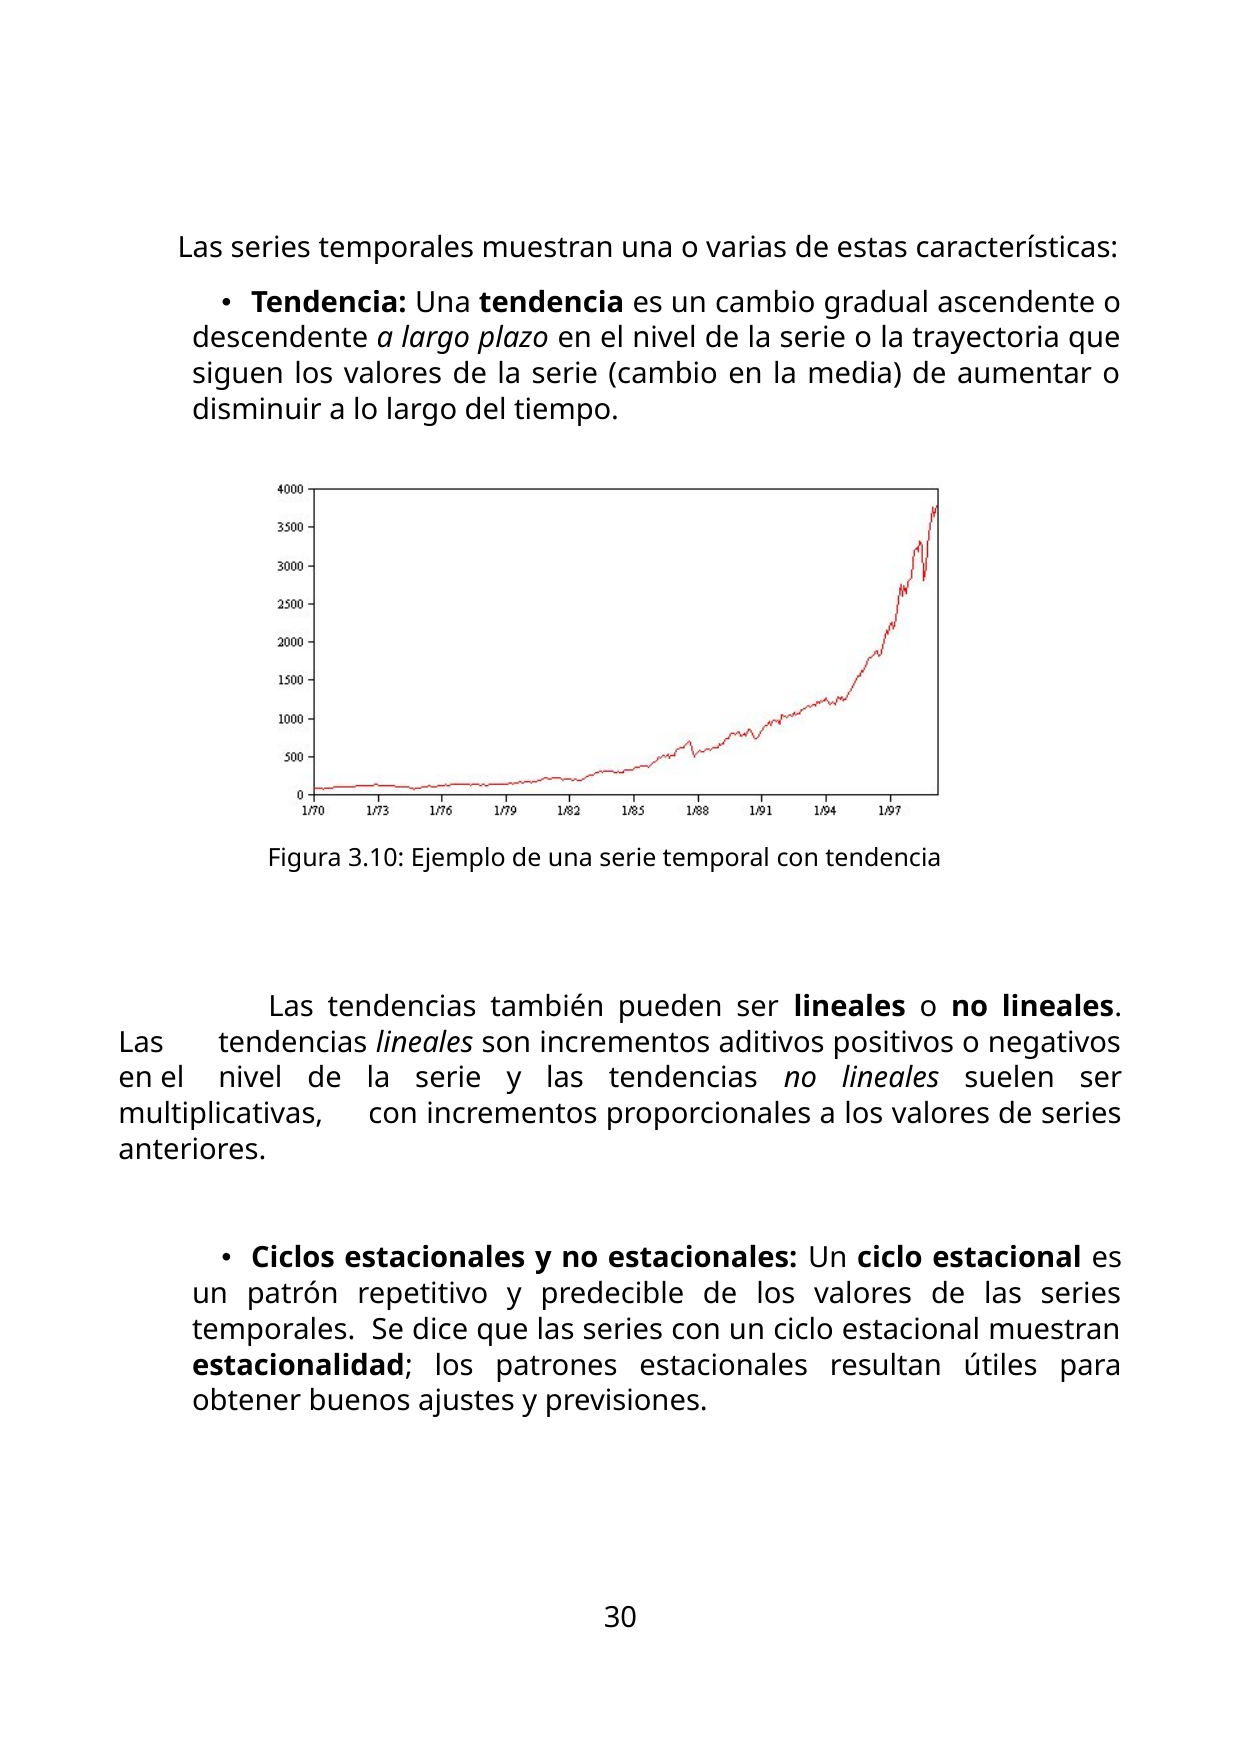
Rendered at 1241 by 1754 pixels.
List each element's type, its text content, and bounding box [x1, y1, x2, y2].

text Las series temporales muestran una o varias de estas características: [118, 227, 1122, 266]
list Ciclos estacionales y no estacionales: Un ciclo estacional es un patrón repetitivo y predecible de los valores de las series temporales. Se dice que las series con un ciclo estacional muestran estacionalidad; los patrones estacionales resultan útiles para obtener buenos ajustes y previsiones. [162, 1237, 1122, 1419]
list Tendencia: Una tendencia es un cambio gradual ascendente o descendente a largo plazo en el nivel de la serie o la trayectoria que siguen los valores de la serie (cambio en la media) de aumentar o disminuir a lo largo del tiempo. [162, 281, 1122, 428]
text Las tendencias también pueden ser lineales o no lineales. Las tendencias lineales son incrementos aditivos positivos o negativos en el nivel de la serie y las tendencias no lineales suelen ser multiplicativas, con incrementos proporcionales a los valores de series anteriores. [118, 985, 1122, 1168]
text Figura 3.10: Ejemplo de una serie temporal con tendencia [239, 482, 970, 874]
picture [257, 482, 952, 823]
